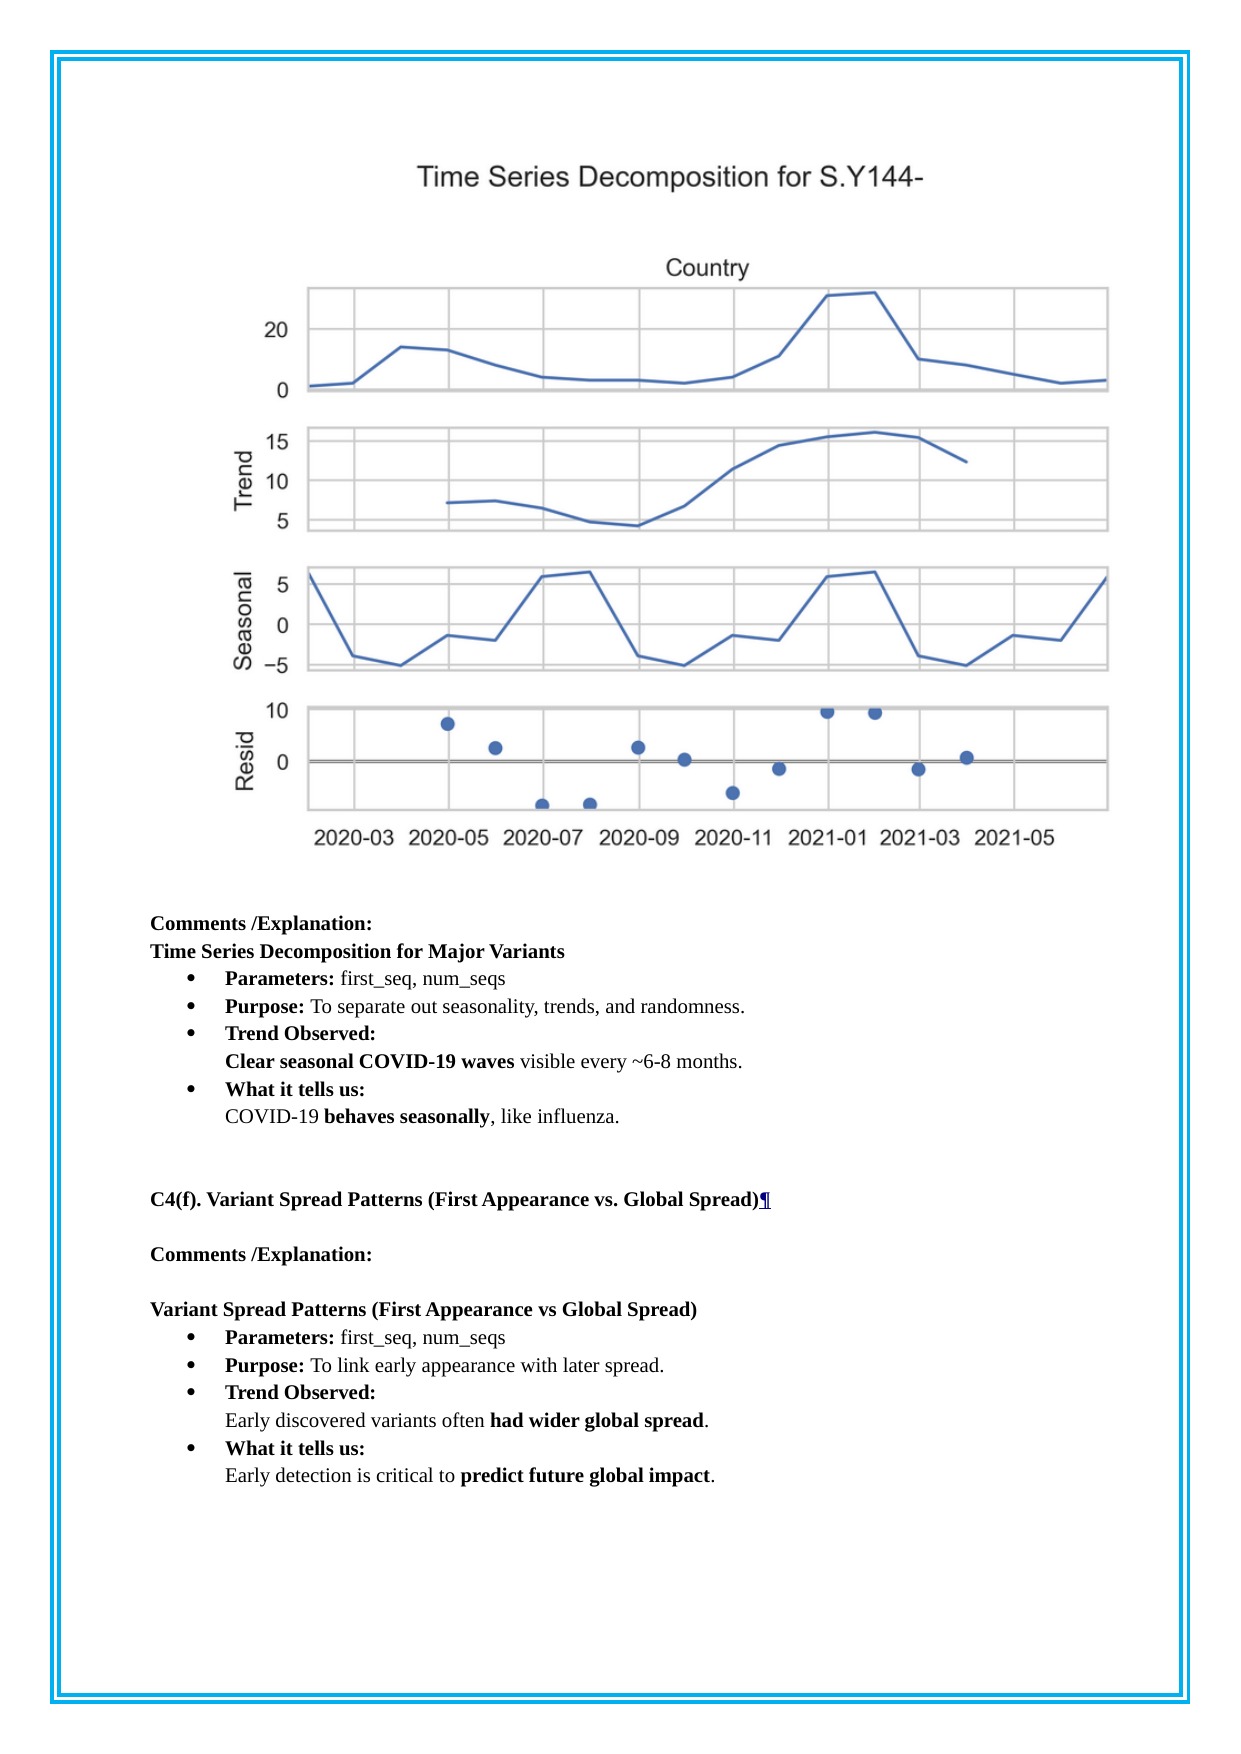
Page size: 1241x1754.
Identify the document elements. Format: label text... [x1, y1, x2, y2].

list Trend Observed: Early discovered variants often had wider global spread. [187, 1380, 1090, 1432]
text Comments /Explanation: [150, 911, 1090, 935]
text Comments /Explanation: [150, 1242, 1090, 1266]
text C4(f). Variant Spread Patterns (First Appearance vs. Global Spread)¶ [150, 1187, 1090, 1211]
list Parameters: first_seq, num_seqs [187, 966, 1090, 990]
text Time Series Decomposition for Major Variants [150, 938, 1090, 963]
list Parameters: first_seq, num_seqs [187, 1325, 1090, 1349]
list Purpose: To separate out seasonality, trends, and randomness. [187, 994, 1090, 1018]
text Variant Spread Patterns (First Appearance vs Global Spread) [150, 1297, 1090, 1321]
list Purpose: To link early appearance with later spread. [187, 1353, 1090, 1377]
list What it tells us: Early detection is critical to predict future global impact. [187, 1435, 1090, 1487]
list Trend Observed: Clear seasonal COVID-19 waves visible every ~6-8 months. [187, 1021, 1090, 1073]
list What it tells us: COVID-19 behaves seasonally, like influenza. [187, 1077, 1090, 1128]
